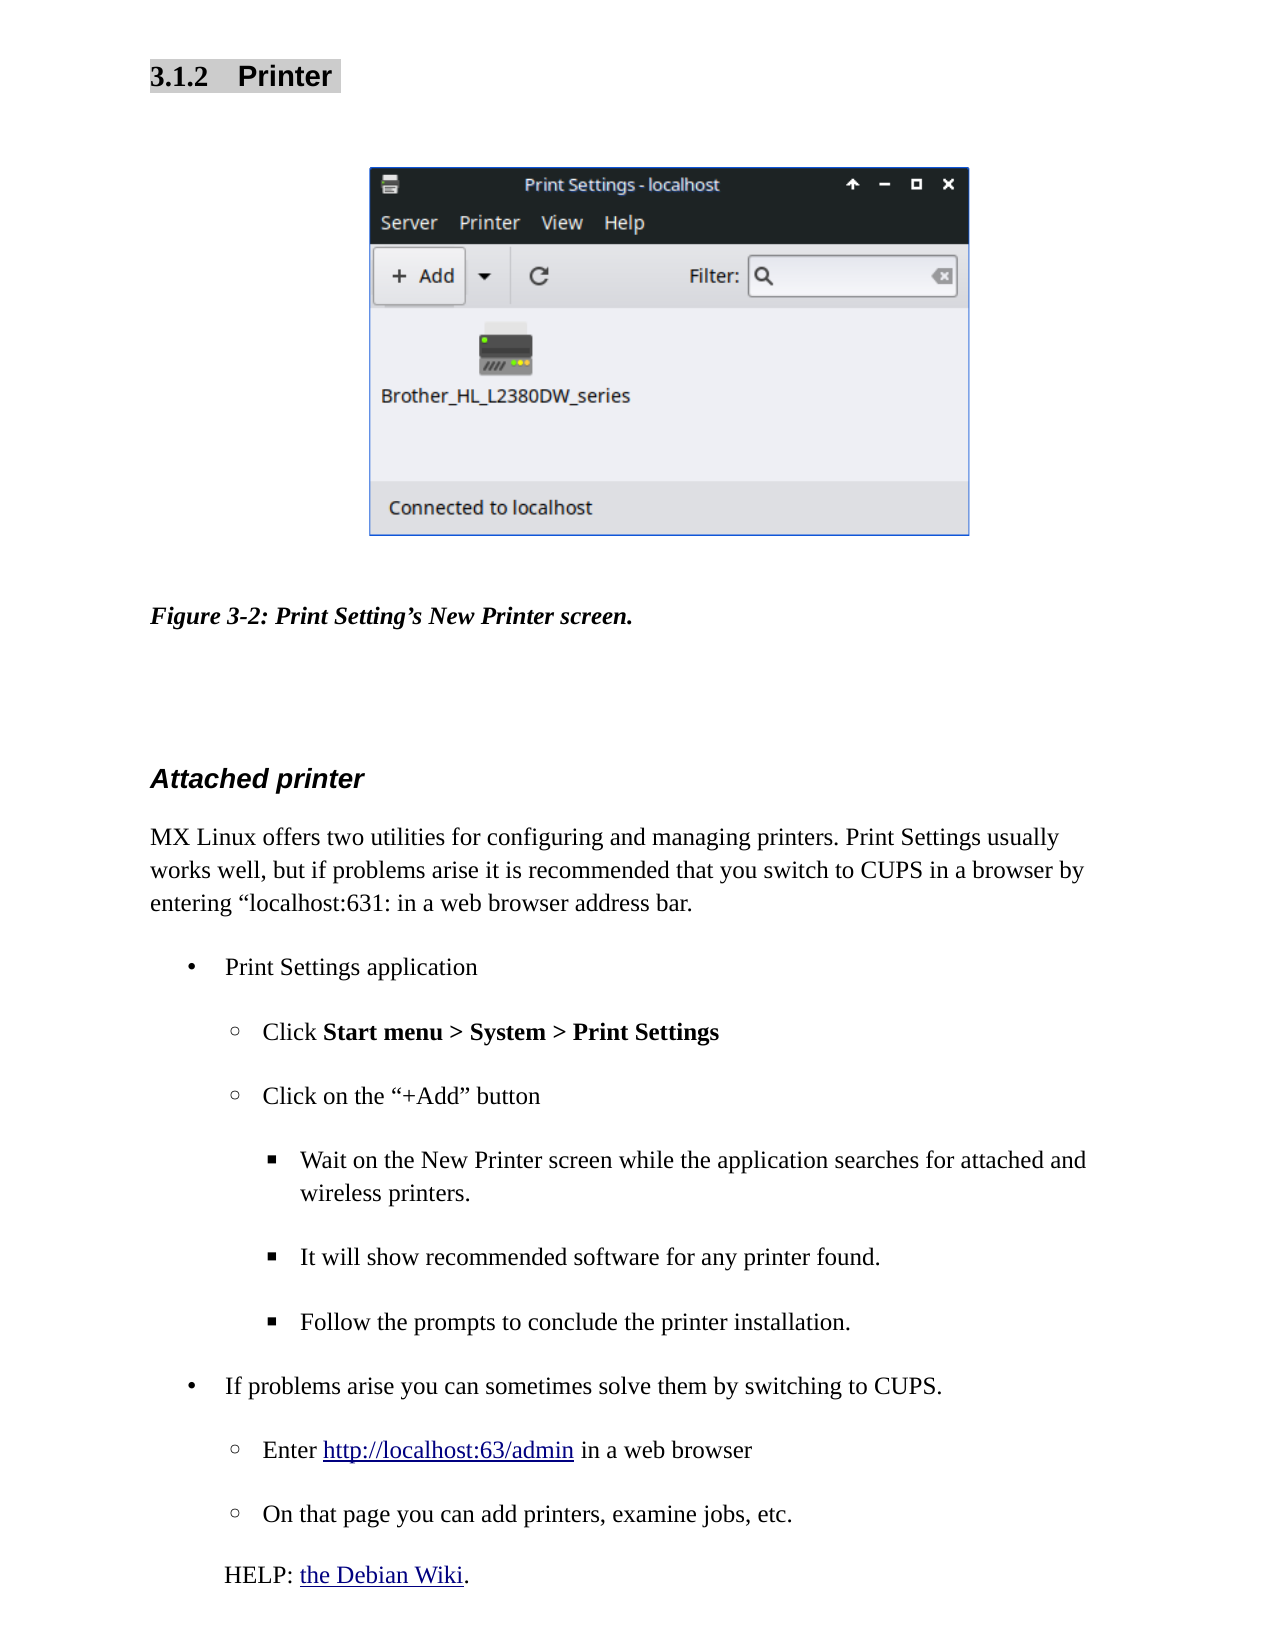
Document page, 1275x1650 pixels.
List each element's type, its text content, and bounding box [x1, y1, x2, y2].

text Figure 3-2: Print Setting’s New Printer screen. [150, 601, 1125, 629]
list Enter http://localhost:63/admin in a web browser [225, 1435, 1125, 1464]
list Print Settings application [187, 952, 1125, 981]
subtitle 3.1.2 Printer [150, 59, 208, 93]
text HELP: the Debian Wiki. [150, 1561, 1125, 1589]
list Click Start menu > System > Print Settings [225, 1017, 1125, 1045]
picture [369, 167, 970, 536]
list Wait on the New Printer screen while the application searches for attached and wireless printers. [262, 1145, 1125, 1207]
list On that page you can add printers, examine jobs, etc. [225, 1499, 1125, 1528]
list Follow the prompts to conclude the printer installation. [262, 1307, 1125, 1335]
list Click on the “+Add” button [225, 1081, 1125, 1109]
list If problems arise you can sometimes solve them by switching to CUPS. [187, 1371, 1125, 1400]
text MX Linux offers two utilities for configuring and managing printers. Print Settings usually works well, but if problems arise it is recommended that you switch to CUPS in a browser by entering “localhost:631: in a web browser address bar. [150, 822, 1125, 917]
list It will show recommended software for any printer found. [262, 1242, 1125, 1271]
subtitle Attached printer [150, 762, 1125, 794]
subtitle 3.1.2 Printer [341, 59, 1125, 93]
